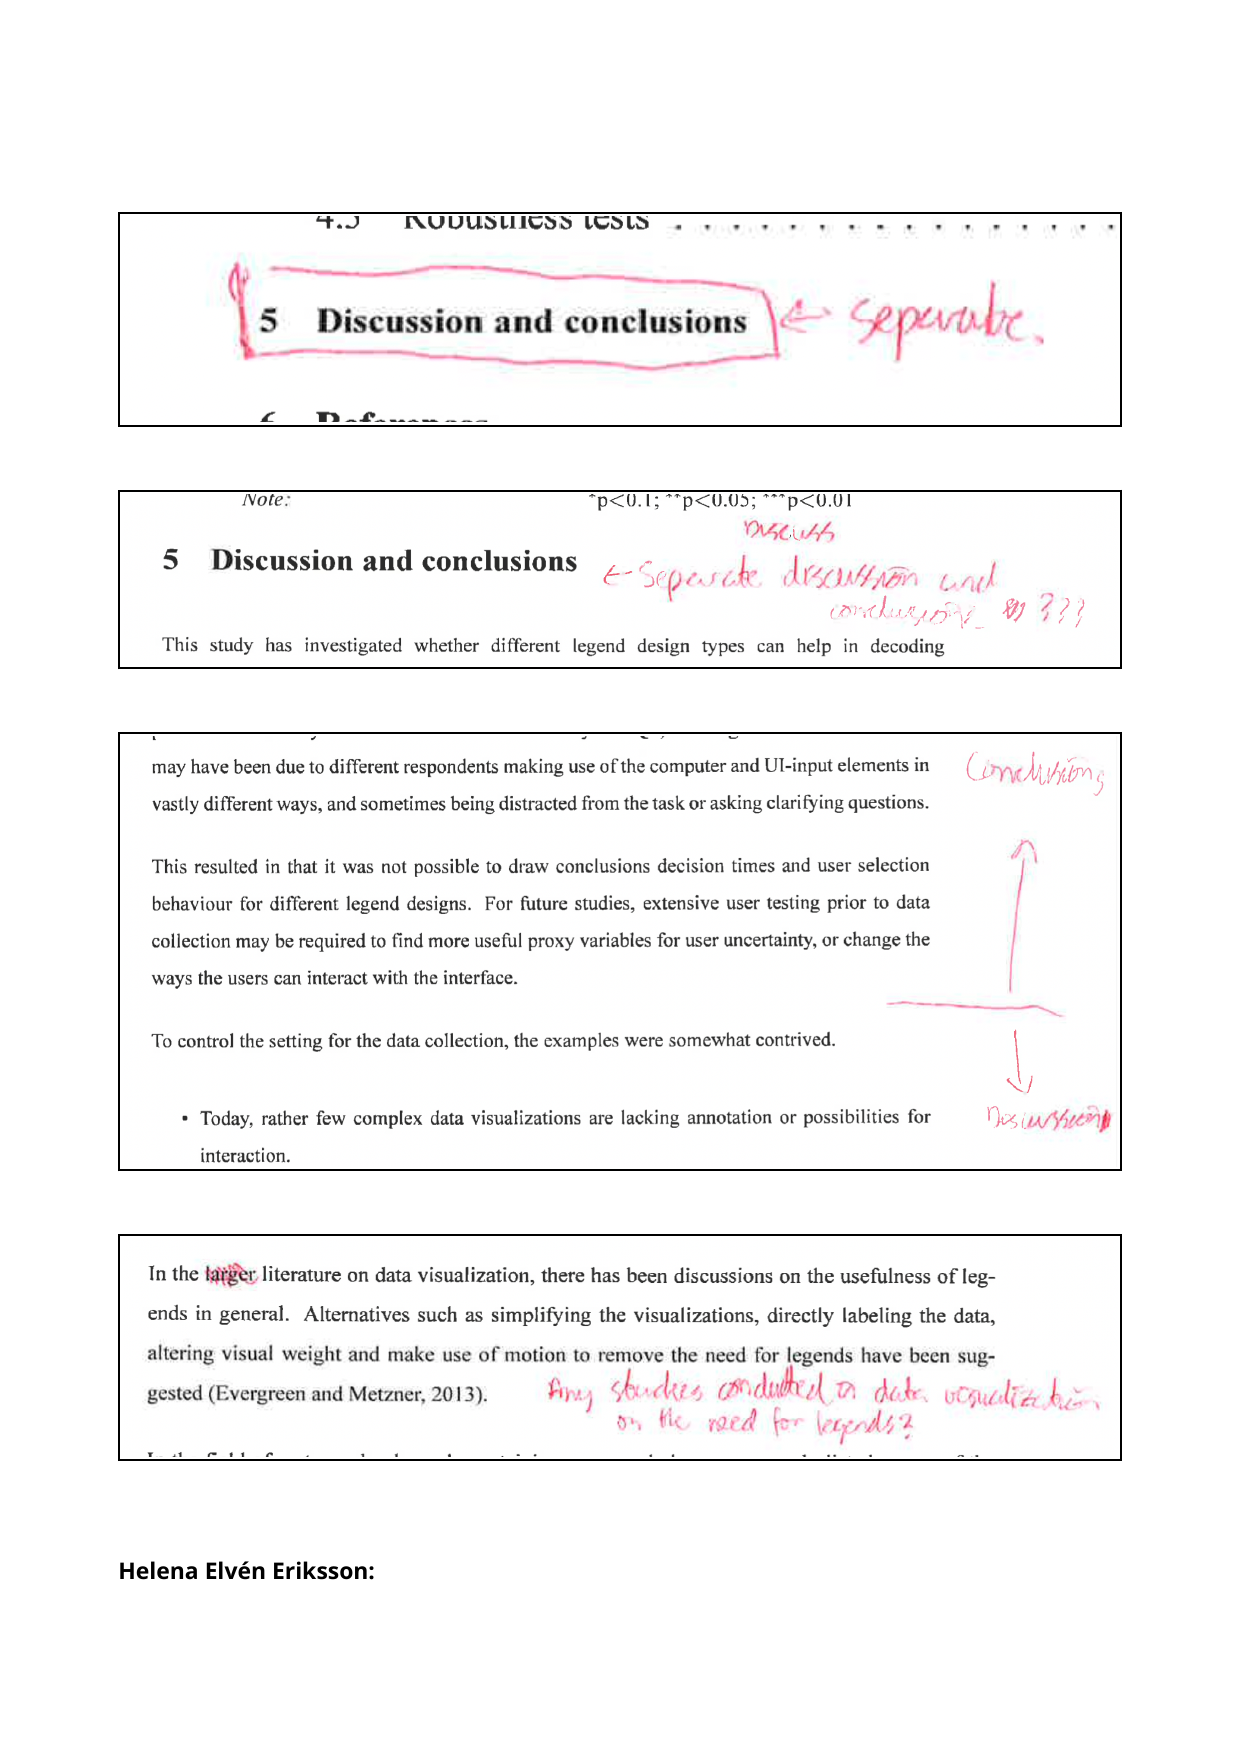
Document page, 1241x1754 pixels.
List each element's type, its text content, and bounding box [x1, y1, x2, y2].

picture [123, 736, 1118, 1167]
picture [123, 1238, 1118, 1457]
text Helena Elvén Eriksson: [118, 1555, 1122, 1586]
picture [123, 494, 1118, 665]
picture [123, 216, 1118, 422]
